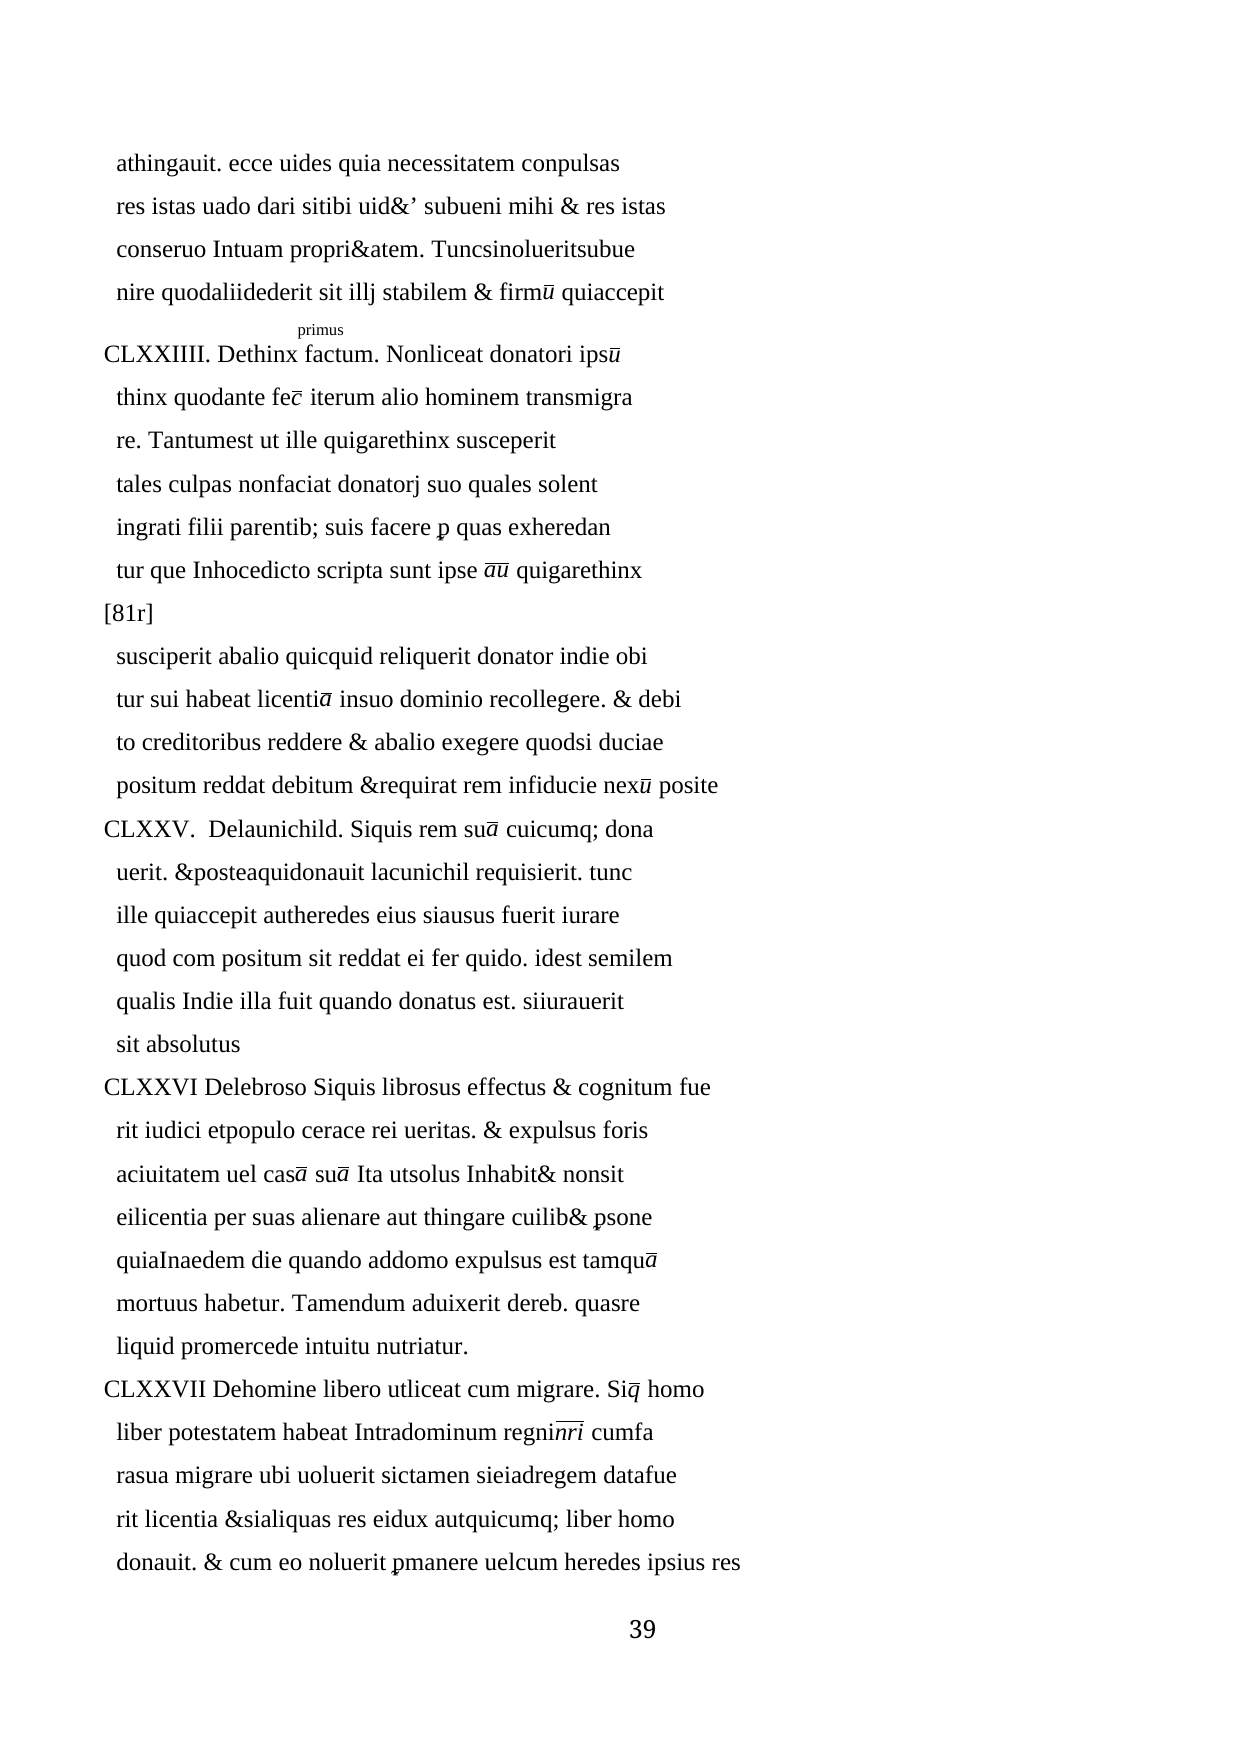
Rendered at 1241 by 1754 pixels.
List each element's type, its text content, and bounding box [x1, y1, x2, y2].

text CLXXVI Delebroso Siquis librosus effectus & cognitum fue [103, 1072, 1211, 1101]
text positum reddat debitum &requirat rem infiducie nex posite [103, 771, 1211, 799]
text primus [103, 320, 1211, 339]
text to creditoribus reddere & abalio exegere quodsi duciae [103, 727, 1211, 756]
text ille quiaccepit autheredes eius siausus fuerit iurare [103, 900, 1211, 929]
text [81r] [103, 598, 1211, 627]
text susciperit abalio quicquid reliquerit donator indie obi [103, 641, 1211, 670]
text re. Tantumest ut ille quigarethinx susceperit [103, 426, 1211, 454]
text liquid promercede intuitu nutriatur. [103, 1331, 1211, 1360]
text tales culpas nonfaciat donatorj suo quales solent [103, 469, 1211, 497]
text quiaInaedem die quando addomo expulsus est tamqu [103, 1245, 1211, 1274]
text sit absolutus [103, 1029, 1211, 1058]
text aciuitatem uel cas su Ita utsolus Inhabit& nonsit [103, 1159, 1211, 1187]
text liber potestatem habeat Intradominum regni cumfa [103, 1417, 1211, 1446]
text eilicentia per suas alienare aut thingare cuilib& ᵱsone [103, 1202, 1211, 1231]
text res istas uado dari sitibi uid&’ subueni mihi & res istas [103, 191, 1211, 219]
text uerit. &posteaquidonauit lacunichil requisierit. tunc [103, 857, 1211, 886]
text mortuus habetur. Tamendum aduixerit dereb. quasre [103, 1288, 1211, 1317]
text athingauit. ecce uides quia necessitatem conpulsas [103, 148, 1211, 176]
text tur sui habeat licenti insuo dominio recollegere. & debi [103, 684, 1211, 713]
text ingrati filii parentib; suis facere ᵱ quas exheredan [103, 512, 1211, 541]
text rit iudici etpopulo cerace rei ueritas. & expulsus foris [103, 1116, 1211, 1144]
text rasua migrare ubi uoluerit sictamen sieiadregem datafue [103, 1461, 1211, 1489]
text CLXXV. Delaunichild. Siquis rem su cuicumq; dona [103, 814, 1211, 842]
text CLXXVII Dehomine libero utliceat cum migrare. Si homo [103, 1374, 1211, 1403]
text tur que Inhocedicto scripta sunt ipse quigarethinx [103, 555, 1211, 584]
text nire quodaliidederit sit illj stabilem & firm quiaccepit [103, 277, 1211, 306]
text rit licentia &sialiquas res eidux autquicumq; liber homo [103, 1504, 1211, 1532]
text qualis Indie illa fuit quando donatus est. siiurauerit [103, 986, 1211, 1015]
text thinx quodante fe iterum alio hominem transmigra [103, 382, 1211, 411]
text quod com positum sit reddat ei fer quido. idest semilem [103, 943, 1211, 972]
text donauit. & cum eo noluerit ᵱmanere uelcum heredes ipsius res [103, 1547, 1211, 1576]
text conseruo Intuam propri&atem. Tuncsinolueritsubue [103, 234, 1211, 263]
text CLXXIIII. Dethinx factum. Nonliceat donatori ips [103, 339, 1211, 368]
